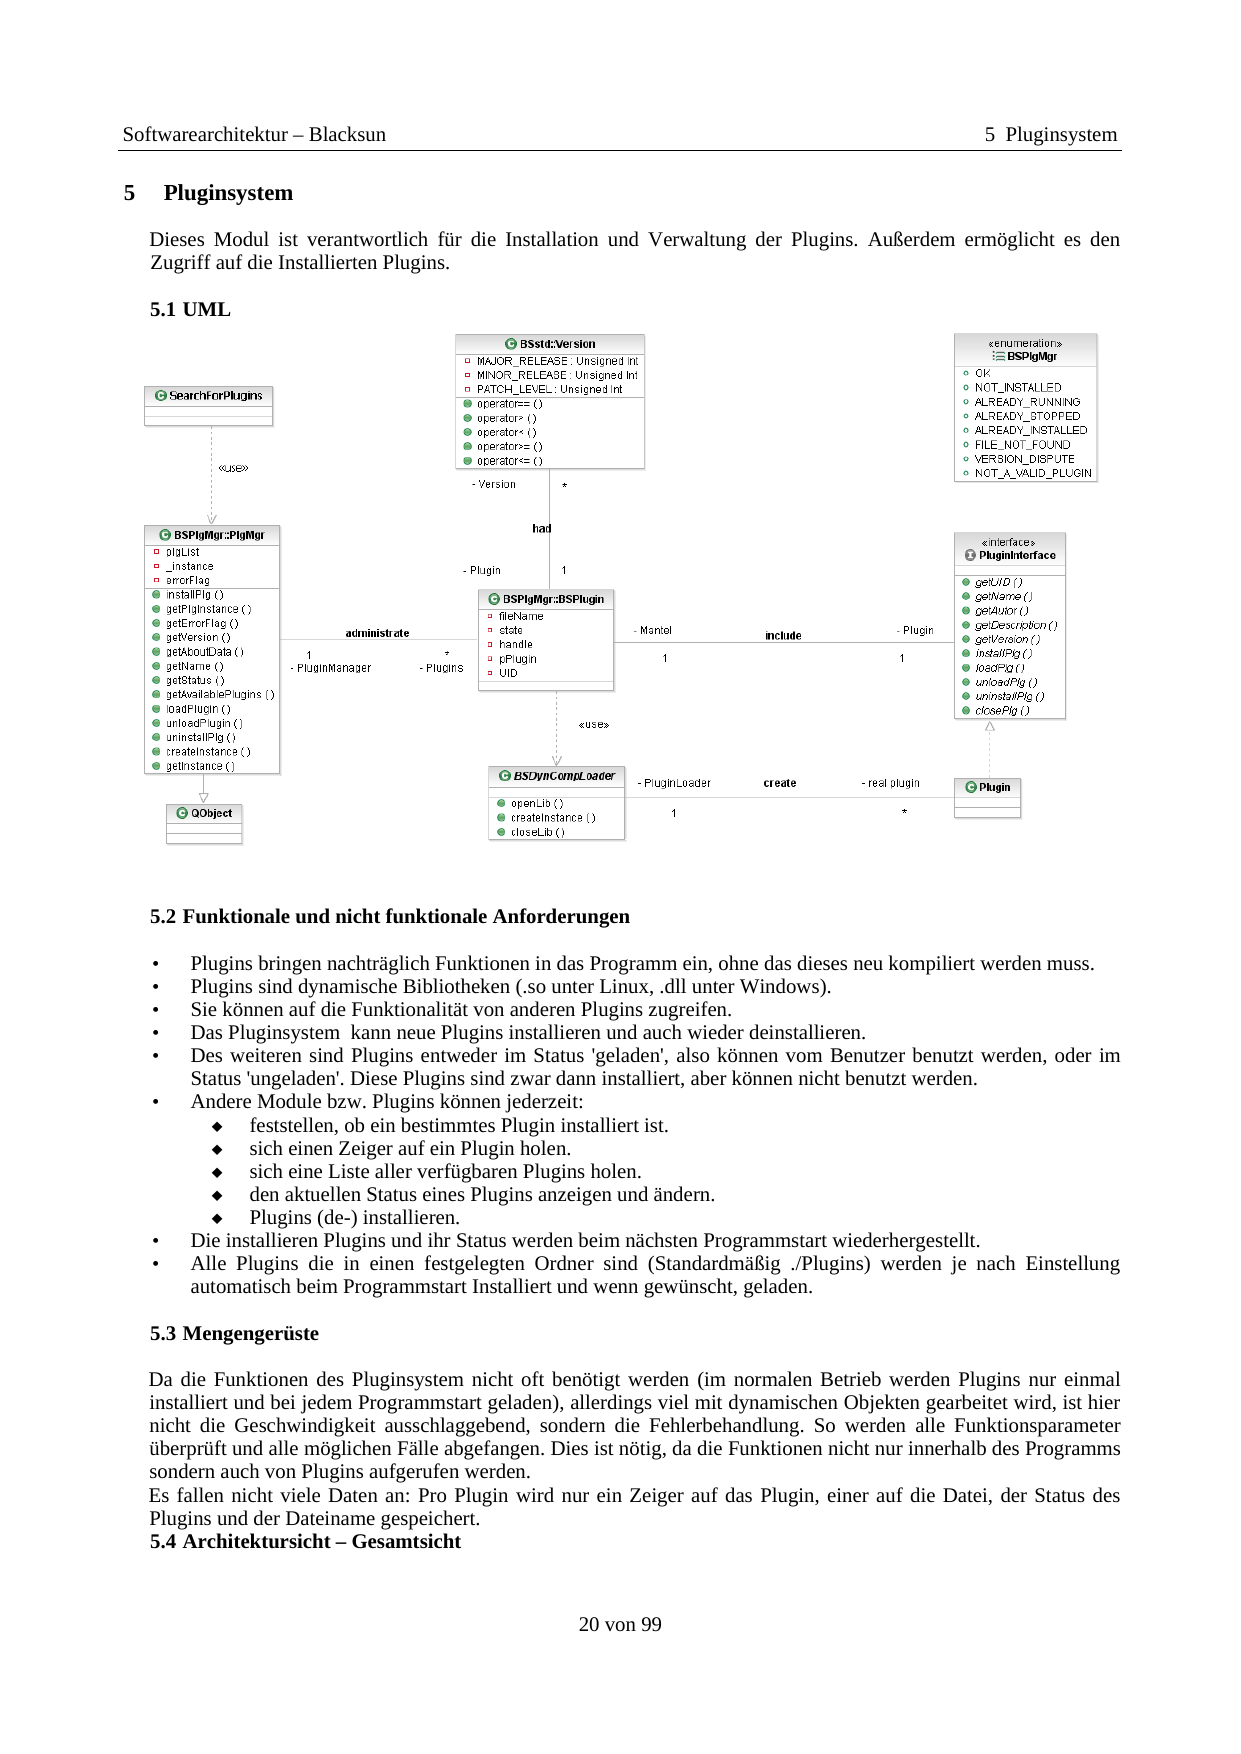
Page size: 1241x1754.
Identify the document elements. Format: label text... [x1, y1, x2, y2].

list Sie können auf die Funktionalität von anderen Plugins zugreifen. [152, 998, 1122, 1021]
list sich eine Liste aller verfügbaren Plugins holen. [212, 1160, 1122, 1183]
text Da die Funktionen des Pluginsystem nicht oft benötigt werden (im normalen Betrieb werden Plugins nur einmal installiert und bei jedem Programmstart geladen), allerdings viel mit dynamischen Objekten gearbeitet wird, ist hier nicht die Geschwindigkeit ausschlaggebend, sondern die Fehlerbehandlung. So werden alle Funktionsparameter überprüft und alle möglichen Fälle abgefangen. Dies ist nötig, da die Funktionen nicht nur innerhalb des Programms sondern auch von Plugins aufgerufen werden. [148, 1368, 1122, 1483]
picture [135, 325, 1105, 855]
text Es fallen nicht viele Daten an: Pro Plugin wird nur ein Zeiger auf das Plugin, einer auf die Datei, der Status des Plugins und der Dateiname gespeichert. [148, 1483, 1122, 1530]
list Des weiteren sind Plugins entweder im Status 'geladen', also können vom Benutzer benutzt werden, oder im Status 'ungeladen'. Diese Plugins sind zwar dann installiert, aber können nicht benutzt werden. [152, 1044, 1122, 1090]
subtitle UML [145, 297, 1122, 321]
list Andere Module bzw. Plugins können jederzeit: [152, 1090, 1122, 1113]
subtitle Mengengerüste [145, 1322, 1122, 1345]
subtitle Funktionale und nicht funktionale Anforderungen [145, 905, 1122, 928]
list feststellen, ob ein bestimmtes Plugin installiert ist. [212, 1113, 1122, 1137]
list den aktuellen Status eines Plugins anzeigen und ändern. [212, 1183, 1122, 1206]
subtitle Architektursicht – Gesamtsicht [145, 1530, 1122, 1553]
list Die installieren Plugins und ihr Status werden beim nächsten Programmstart wiederhergestellt. [152, 1229, 1122, 1252]
list Alle Plugins die in einen festgelegten Ordner sind (Standardmäßig ./Plugins) werden je nach Einstellung automatisch beim Programmstart Installiert und wenn gewünscht, geladen. [152, 1252, 1122, 1298]
list Das Pluginsystem kann neue Plugins installieren und auch wieder deinstallieren. [152, 1021, 1122, 1044]
list Plugins sind dynamische Bibliotheken (.so unter Linux, .dll unter Windows). [152, 975, 1122, 998]
subtitle Pluginsystem [118, 179, 1122, 205]
list Plugins (de-) installieren. [212, 1206, 1122, 1229]
list sich einen Zeiger auf ein Plugin holen. [212, 1137, 1122, 1160]
text Dieses Modul ist verantwortlich für die Installation und Verwaltung der Plugins. Außerdem ermöglicht es den Zugriff auf die Installierten Plugins. [149, 228, 1122, 274]
list Plugins bringen nachträglich Funktionen in das Programm ein, ohne das dieses neu kompiliert werden muss. [152, 952, 1122, 975]
